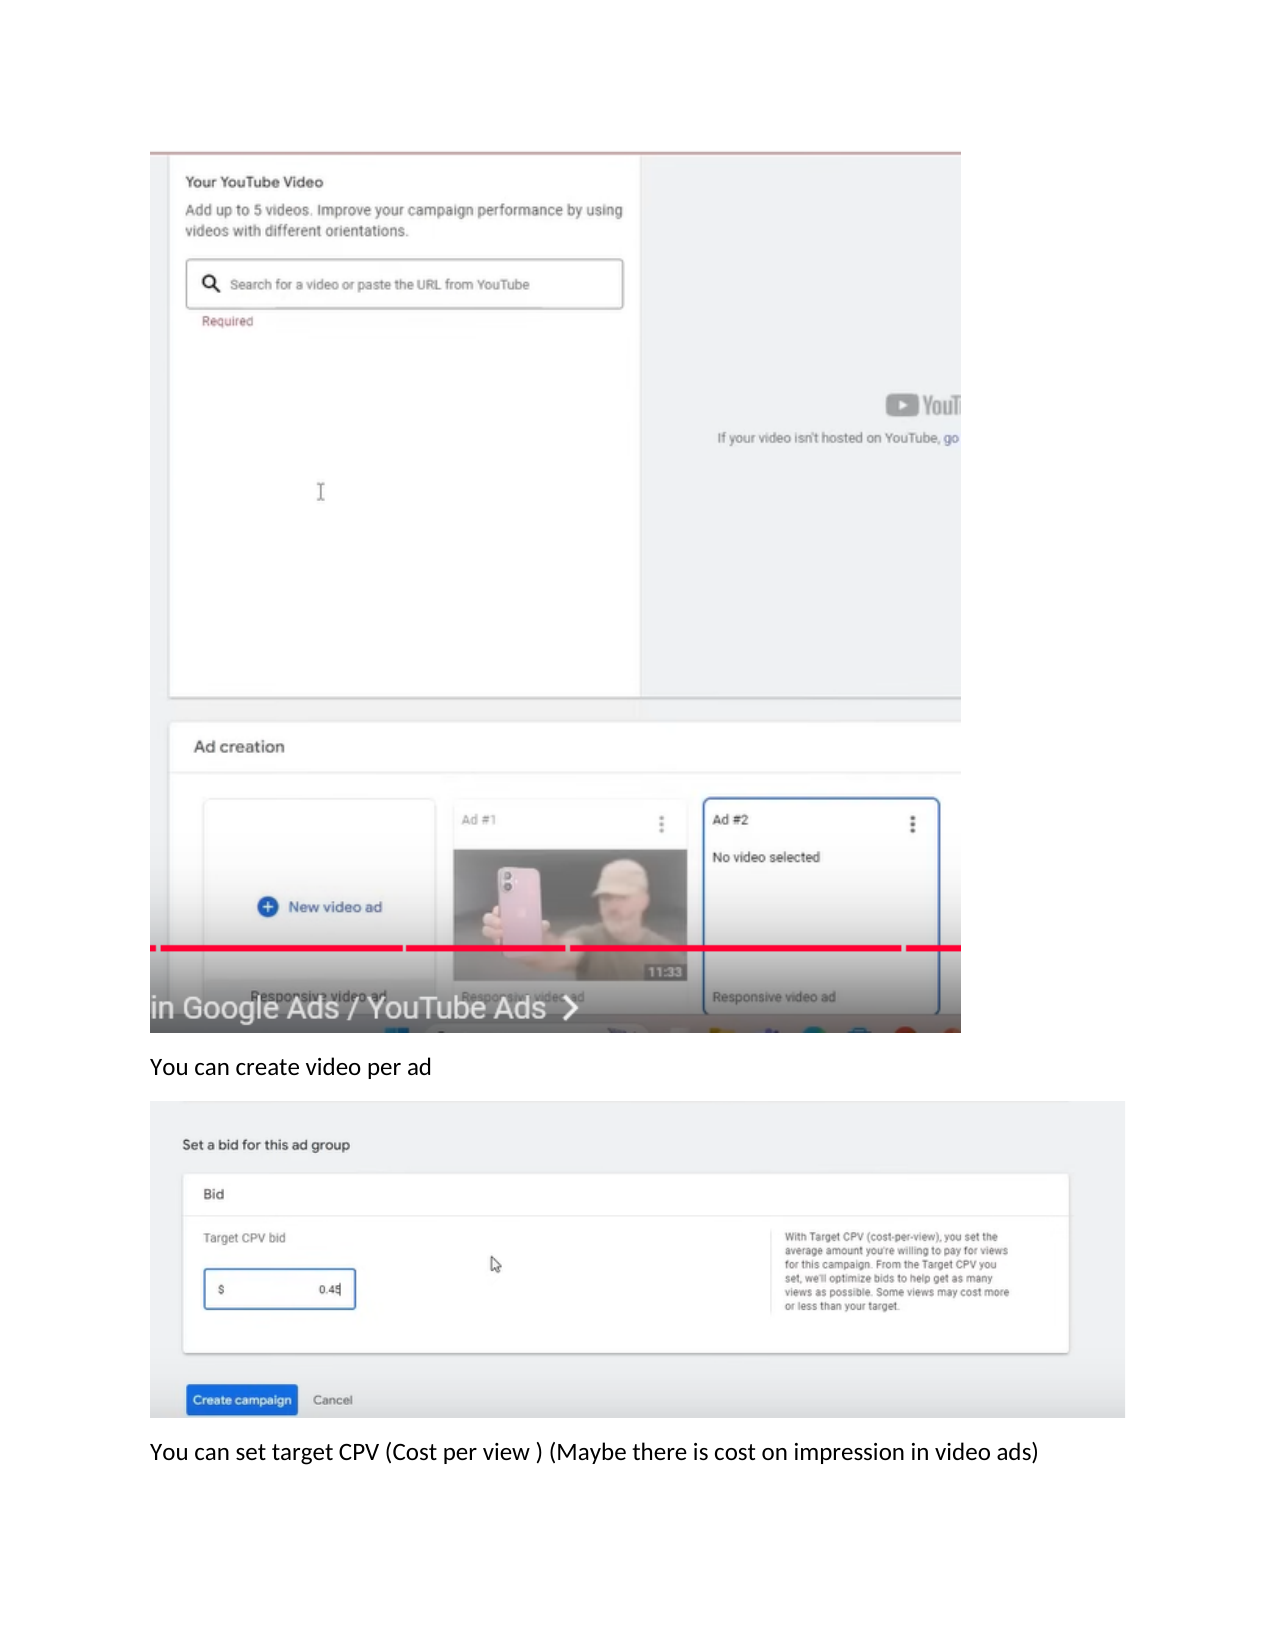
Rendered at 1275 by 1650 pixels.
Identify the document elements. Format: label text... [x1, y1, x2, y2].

picture [150, 150, 961, 1033]
picture [150, 1101, 1125, 1418]
text You can set target CPV (Cost per view ) (Maybe there is cost on impression in video ads) [150, 1436, 1125, 1467]
text You can create video per ad [150, 1052, 1125, 1082]
